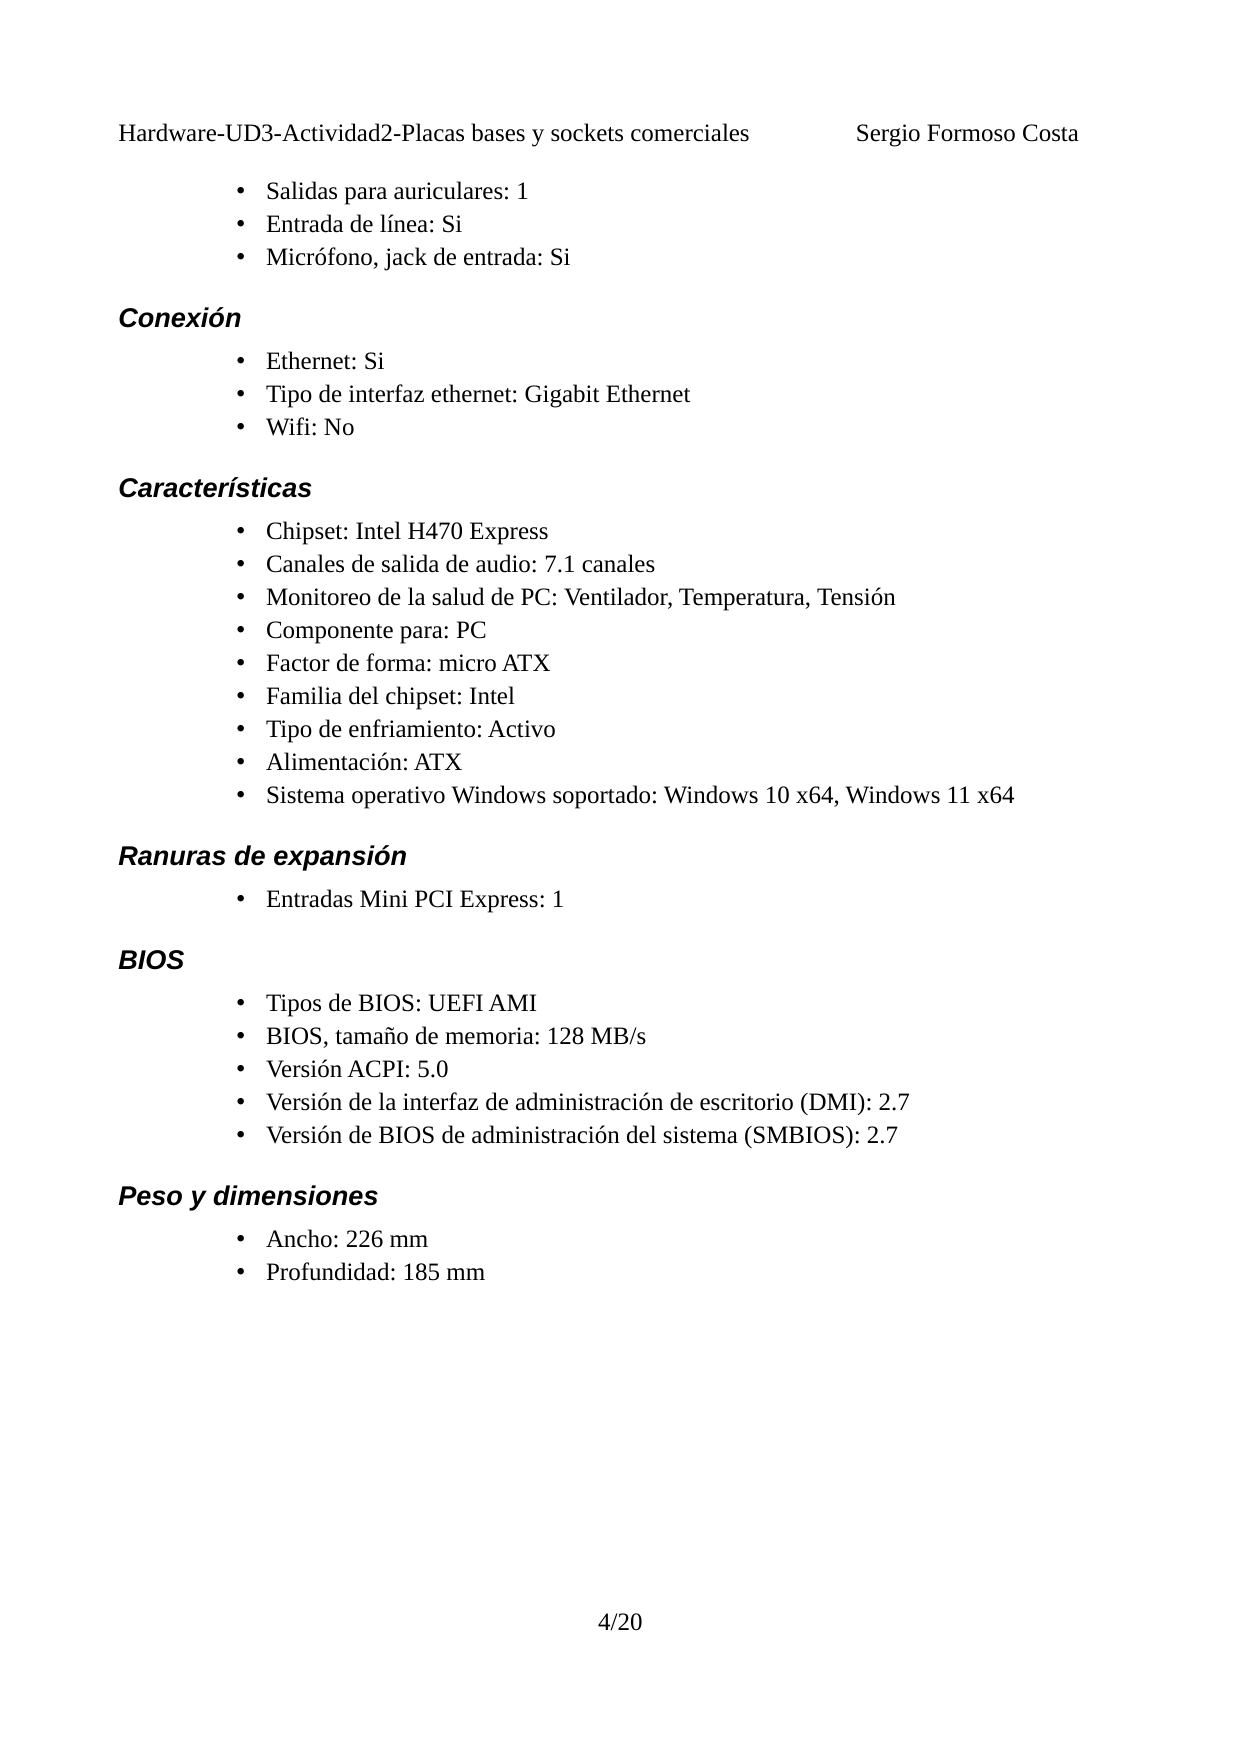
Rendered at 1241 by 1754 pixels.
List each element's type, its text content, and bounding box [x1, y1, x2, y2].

list Profundidad: 185 mm [236, 1257, 1122, 1286]
list Ethernet: Si [236, 346, 1122, 375]
subtitle Características [118, 472, 1122, 504]
list Ancho: 226 mm [236, 1224, 1122, 1253]
list Componente para: PC [236, 615, 1122, 644]
list Monitoreo de la salud de PC: Ventilador, Temperatura, Tensión [236, 582, 1122, 611]
list Factor de forma: micro ATX [236, 648, 1122, 677]
list Tipo de enfriamiento: Activo [236, 714, 1122, 743]
subtitle Ranuras de expansión [118, 840, 1122, 872]
list Versión de la interfaz de administración de escritorio (DMI): 2.7 [236, 1087, 1122, 1116]
list Chipset: Intel H470 Express [236, 516, 1122, 545]
list Versión de BIOS de administración del sistema (SMBIOS): 2.7 [236, 1120, 1122, 1149]
subtitle BIOS [118, 944, 1122, 976]
list Alimentación: ATX [236, 747, 1122, 776]
list Sistema operativo Windows soportado: Windows 10 x64, Windows 11 x64 [236, 780, 1122, 809]
subtitle Peso y dimensiones [118, 1180, 1122, 1211]
list Canales de salida de audio: 7.1 canales [236, 549, 1122, 578]
list BIOS, tamaño de memoria: 128 MB/s [236, 1021, 1122, 1050]
list Familia del chipset: Intel [236, 681, 1122, 710]
list Versión ACPI: 5.0 [236, 1054, 1122, 1083]
list Micrófono, jack de entrada: Si [236, 242, 1122, 271]
subtitle Conexión [118, 302, 1122, 334]
list Entradas Mini PCI Express: 1 [236, 884, 1122, 913]
list Wifi: No [236, 412, 1122, 441]
list Tipo de interfaz ethernet: Gigabit Ethernet [236, 379, 1122, 408]
list Salidas para auriculares: 1 [236, 176, 1122, 205]
list Tipos de BIOS: UEFI AMI [236, 988, 1122, 1017]
list Entrada de línea: Si [236, 209, 1122, 238]
